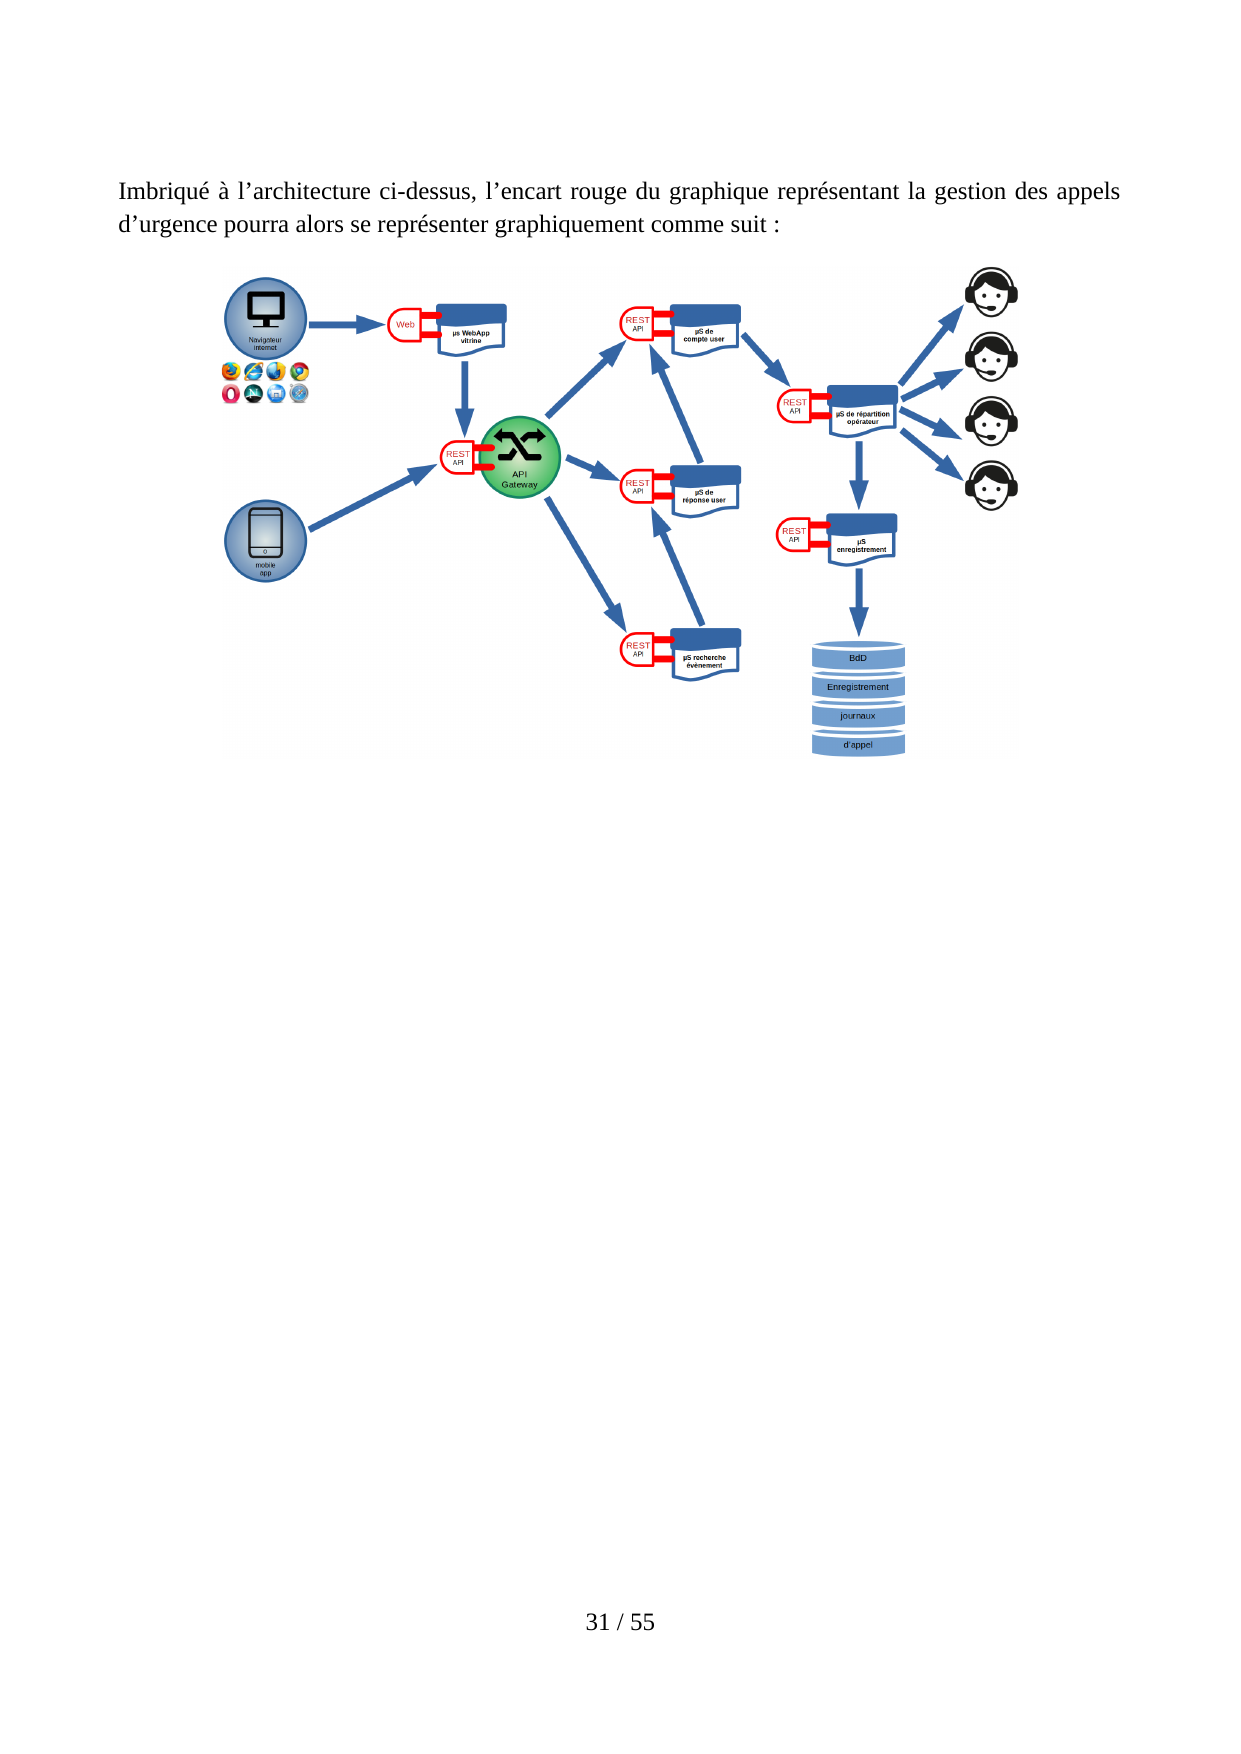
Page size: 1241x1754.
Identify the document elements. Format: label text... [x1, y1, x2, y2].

text Imbriqué à l’architecture ci-dessus, l’encart rouge du graphique représentant la gestion des appels d’urgence pourra alors se représenter graphiquement comme suit : [118, 176, 1122, 238]
picture [221, 266, 1019, 759]
